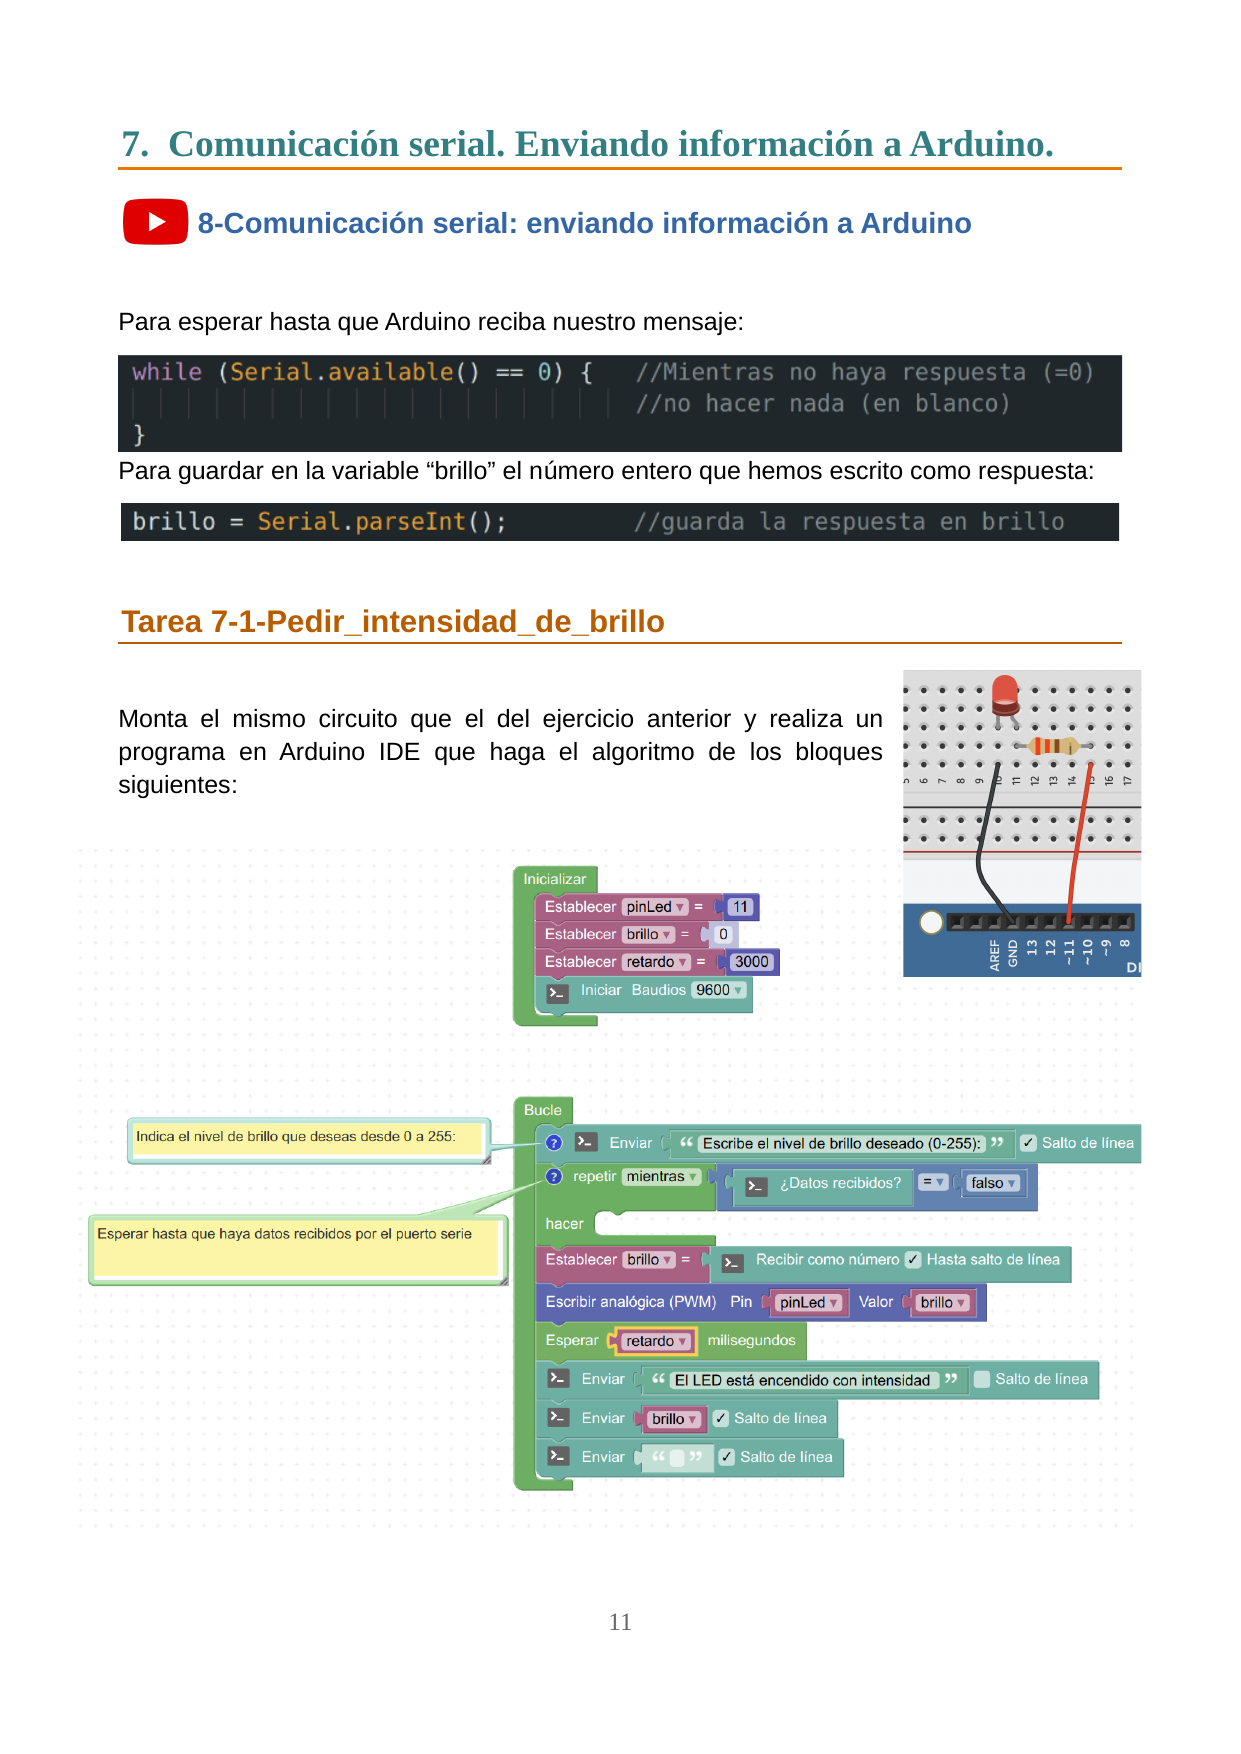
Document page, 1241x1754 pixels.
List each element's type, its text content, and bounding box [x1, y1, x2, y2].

text Para guardar en la variable “brillo” el número entero que hemos escrito como respuesta: [118, 452, 1122, 484]
subtitle Comunicación serial. Enviando información a Arduino. [118, 118, 1122, 167]
text Monta el mismo circuito que el del ejercicio anterior y realiza un programa en Arduino IDE que haga el algoritmo de los bloques siguientes: [118, 704, 903, 799]
text 8-Comunicación serial: enviando información a Arduino [187, 206, 1122, 240]
subtitle Tarea 7-1-Pedir_intensidad_de_brillo [118, 601, 1122, 642]
text Para esperar hasta que Arduino reciba nuestro mensaje: [118, 307, 1122, 336]
picture [74, 670, 1142, 1535]
picture [121, 503, 1120, 541]
picture [118, 354, 1123, 452]
